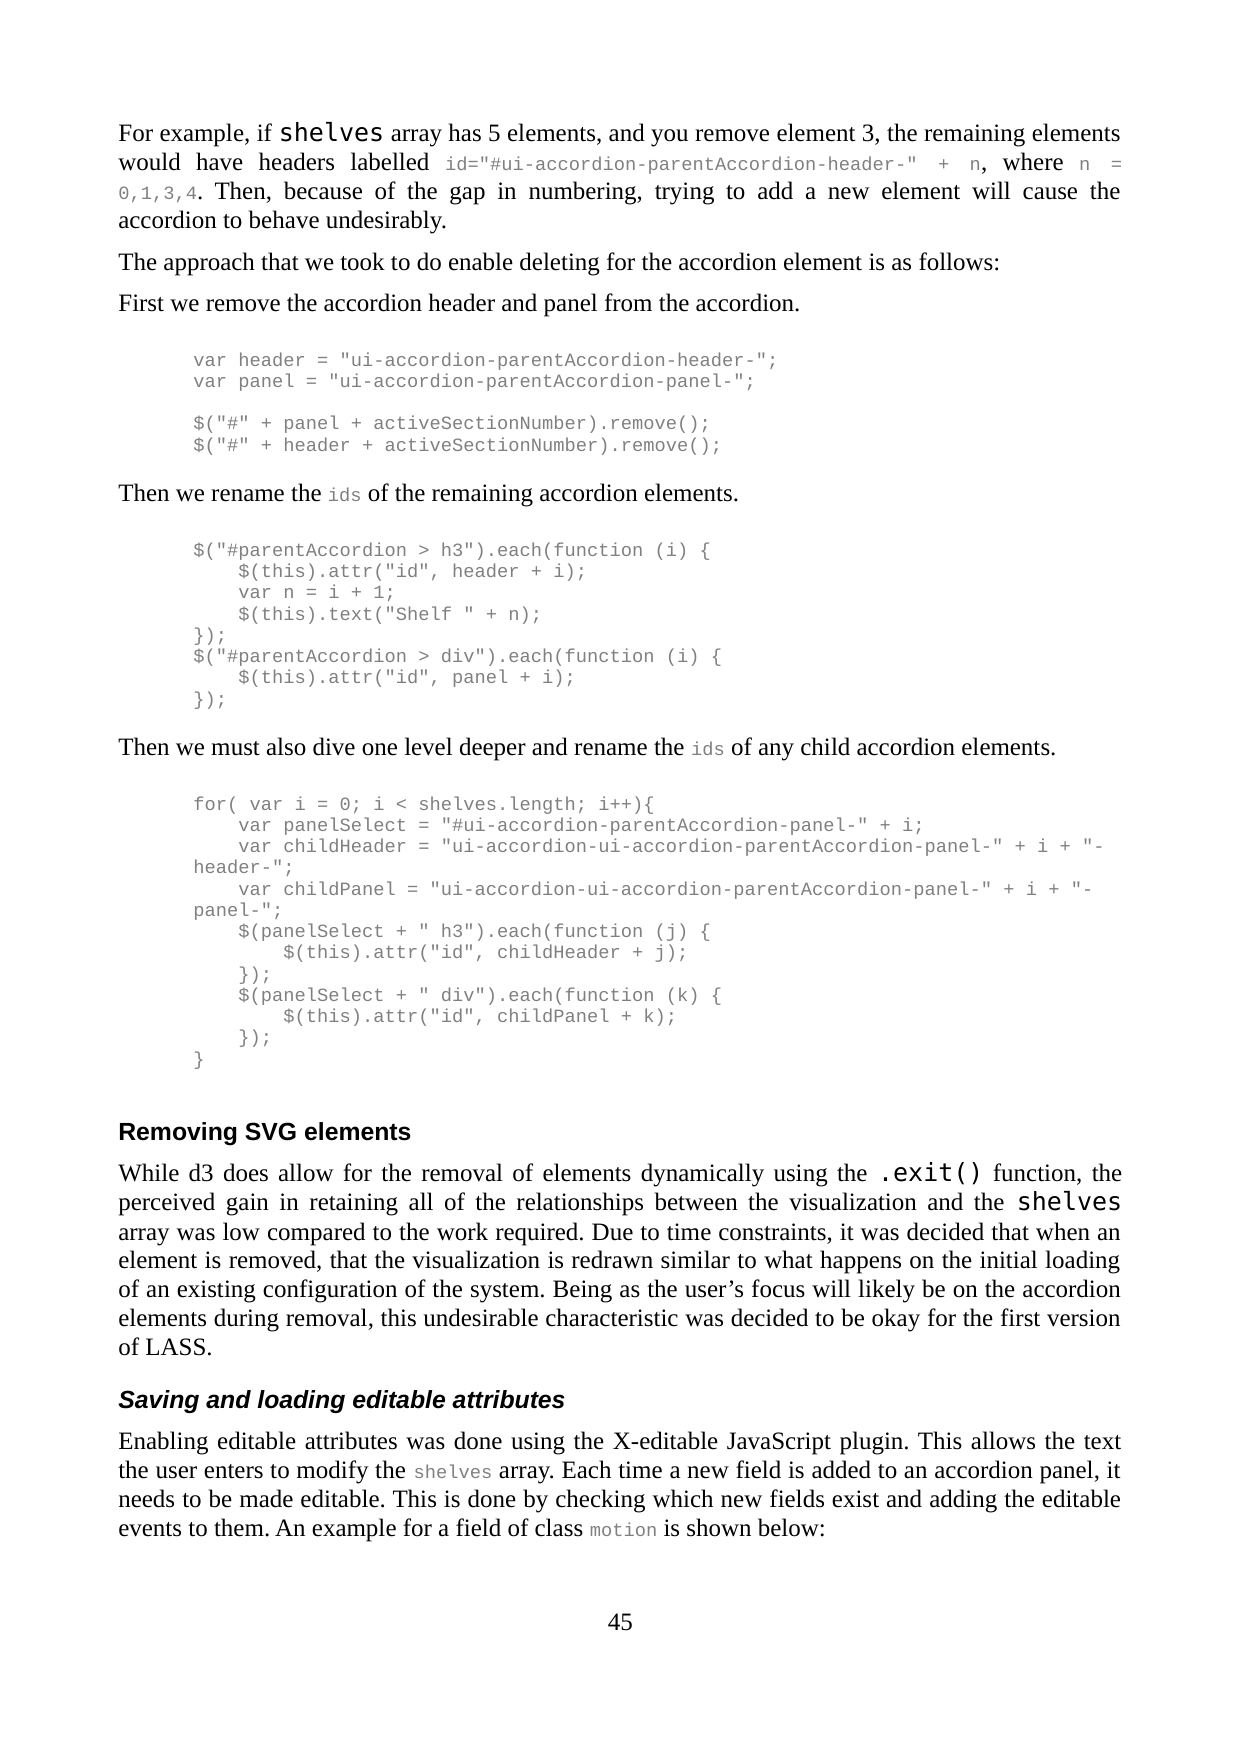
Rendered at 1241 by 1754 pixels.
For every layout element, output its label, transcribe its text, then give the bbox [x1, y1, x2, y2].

text $("#parentAccordion > h3").each(function (i) { [193, 541, 1122, 562]
text While d3 does allow for the removal of elements dynamically using the .exit() function, the perceived gain in retaining all of the relationships between the visualization and the shelves array was low compared to the work required. Due to time constraints, it was decided that when an element is removed, that the visualization is redrawn similar to what happens on the initial loading of an existing configuration of the system. Being as the user’s focus will likely be on the accordion elements during removal, this undesirable characteristic was decided to be okay for the first version of LASS. [118, 1158, 1122, 1360]
subtitle Saving and loading editable attributes [118, 1385, 1122, 1414]
text $(this).attr("id", childPanel + k); [193, 1007, 1122, 1028]
text var childHeader = "ui-accordion-ui-accordion-parentAccordion-panel-" + i + "-header-"; [193, 837, 1122, 879]
text }); [193, 689, 1122, 711]
text For example, if shelves array has 5 elements, and you remove element 3, the remaining elements would have headers labelled id="#ui-accordion-parentAccordion-header-" + n, where n = 0,1,3,4. Then, because of the gap in numbering, trying to add a new element will cause the accordion to behave undesirably. [118, 118, 1122, 234]
text $("#parentAccordion > div").each(function (i) { [193, 647, 1122, 668]
text }); [193, 964, 1122, 986]
text } [193, 1049, 1122, 1071]
text $(this).text("Shelf " + n); [193, 604, 1122, 626]
text Then we must also dive one level deeper and rename the ids of any child accordion elements. [118, 732, 1122, 761]
text $(this).attr("id", childHeader + j); [193, 943, 1122, 964]
text $("#" + header + activeSectionNumber).remove(); [193, 435, 1122, 457]
text for( var i = 0; i < shelves.length; i++){ [193, 794, 1122, 816]
text $(this).attr("id", panel + i); [193, 668, 1122, 689]
text var childPanel = "ui-accordion-ui-accordion-parentAccordion-panel-" + i + "-panel-"; [193, 879, 1122, 922]
text Enabling editable attributes was done using the X-editable JavaScript plugin. This allows the text the user enters to modify the shelves array. Each time a new field is added to an accordion panel, it needs to be made editable. This is done by checking which new fields exist and adding the editable events to them. An example for a field of class motion is shown below: [118, 1426, 1122, 1542]
text The approach that we took to do enable deleting for the accordion element is as follows: [118, 247, 1122, 275]
text $(panelSelect + " h3").each(function (j) { [193, 922, 1122, 943]
text var n = i + 1; [193, 583, 1122, 604]
text $(this).attr("id", header + i); [193, 562, 1122, 583]
text var panelSelect = "#ui-accordion-parentAccordion-panel-" + i; [193, 816, 1122, 837]
text var header = "ui-accordion-parentAccordion-header-"; [193, 350, 1122, 372]
subtitle Removing SVG elements [118, 1117, 1122, 1146]
text }); [193, 626, 1122, 647]
text }); [193, 1028, 1122, 1049]
text First we remove the accordion header and panel from the accordion. [118, 288, 1122, 317]
text $(panelSelect + " div").each(function (k) { [193, 986, 1122, 1007]
text $("#" + panel + activeSectionNumber).remove(); [193, 414, 1122, 435]
text Then we rename the ids of the remaining accordion elements. [118, 478, 1122, 507]
text var panel = "ui-accordion-parentAccordion-panel-"; [193, 372, 1122, 393]
